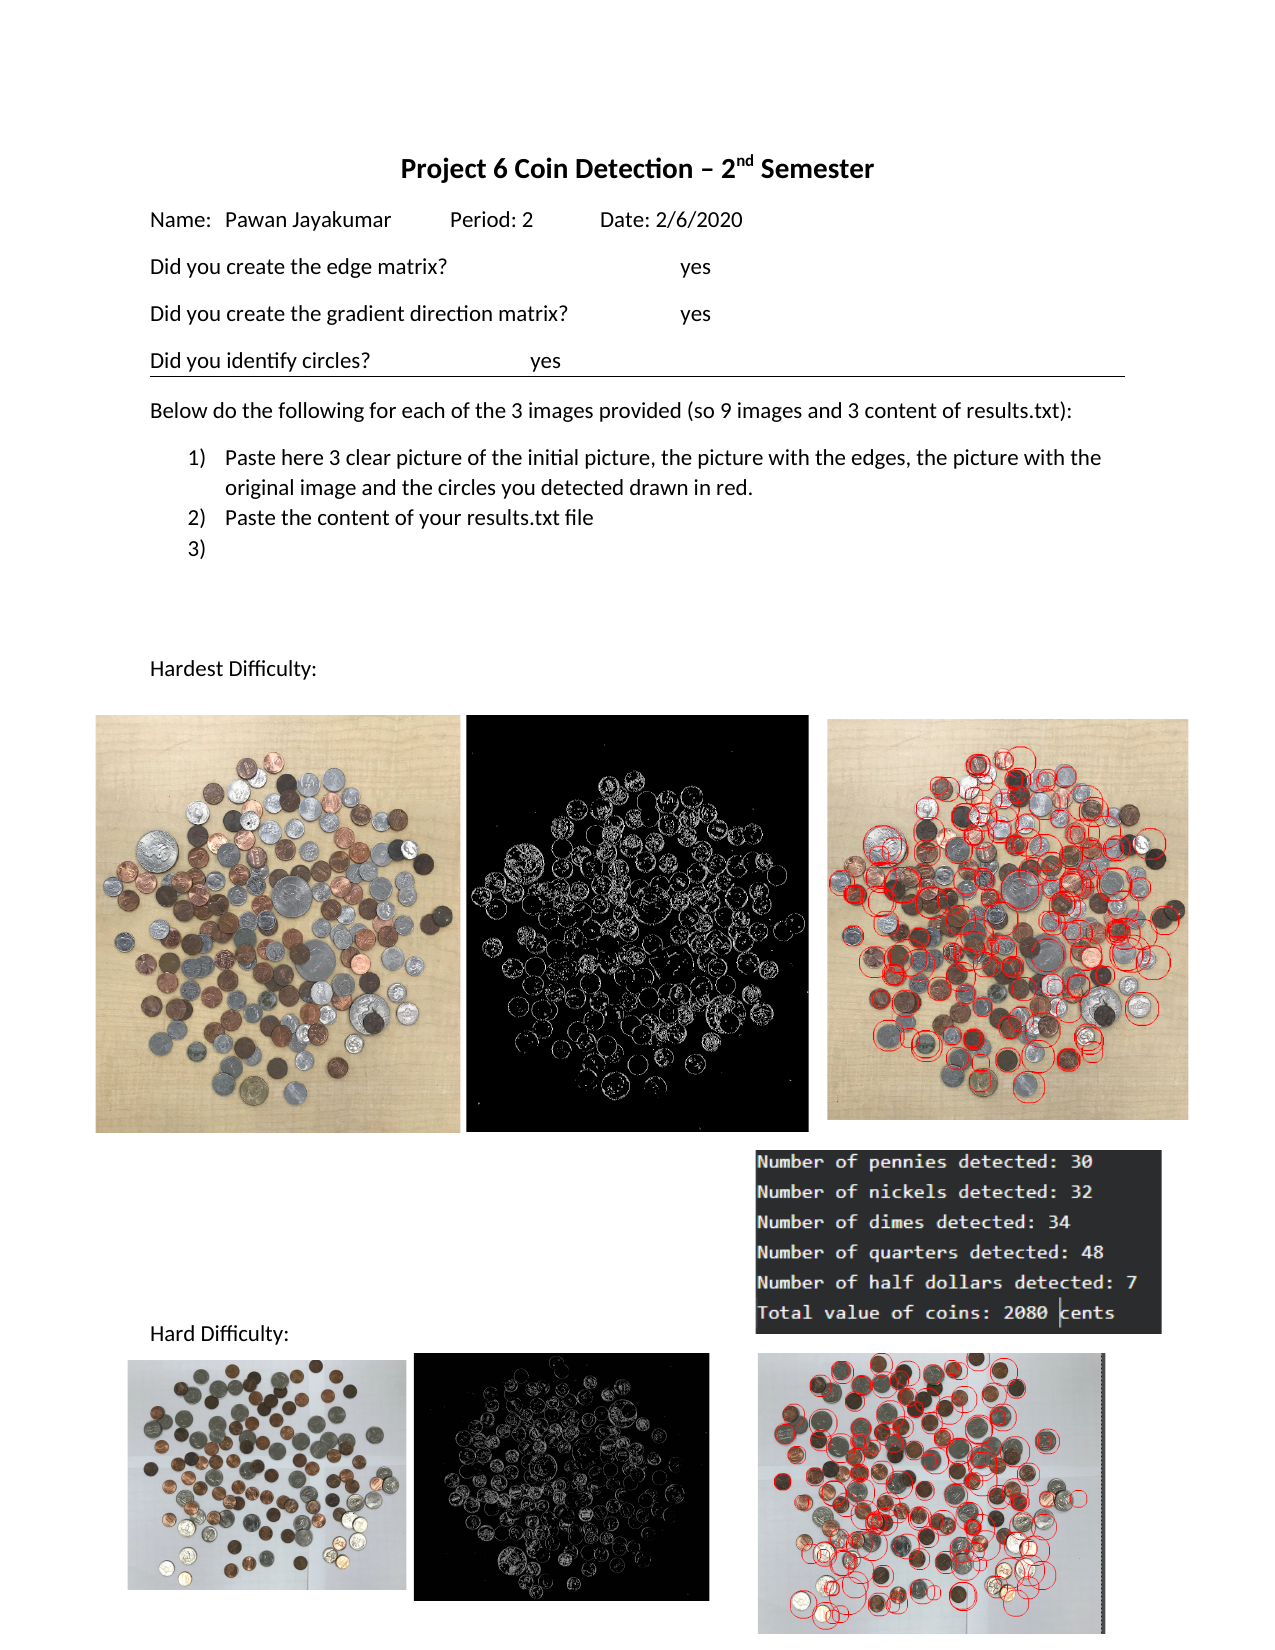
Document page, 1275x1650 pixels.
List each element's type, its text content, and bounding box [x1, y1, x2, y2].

text Did you identify circles? yes [150, 346, 1125, 376]
picture [827, 719, 1189, 1120]
list Hardest Difficulty: [150, 654, 1125, 683]
text Did you create the gradient direction matrix? yes [150, 299, 1125, 327]
picture [757, 1353, 1106, 1634]
list Paste here 3 clear picture of the initial picture, the picture with the edges, the picture with the original image and the circles you detected drawn in red. [187, 443, 1125, 501]
picture [755, 1150, 1162, 1334]
picture [413, 1353, 710, 1601]
text Below do the following for each of the 3 images provided (so 9 images and 3 content of results.txt): [150, 396, 1125, 424]
text Name: Pawan Jayakumar Period: 2 Date: 2/6/2020 [150, 205, 1125, 233]
picture [466, 715, 809, 1132]
text Did you create the edge matrix? yes [150, 252, 1125, 280]
list Hard Difficulty: [150, 1319, 1125, 1347]
picture [127, 1360, 407, 1590]
list Paste the content of your results.txt file [187, 503, 1125, 532]
text Project 6 Coin Detection – 2nd Semester [150, 150, 1125, 186]
picture [95, 715, 461, 1133]
